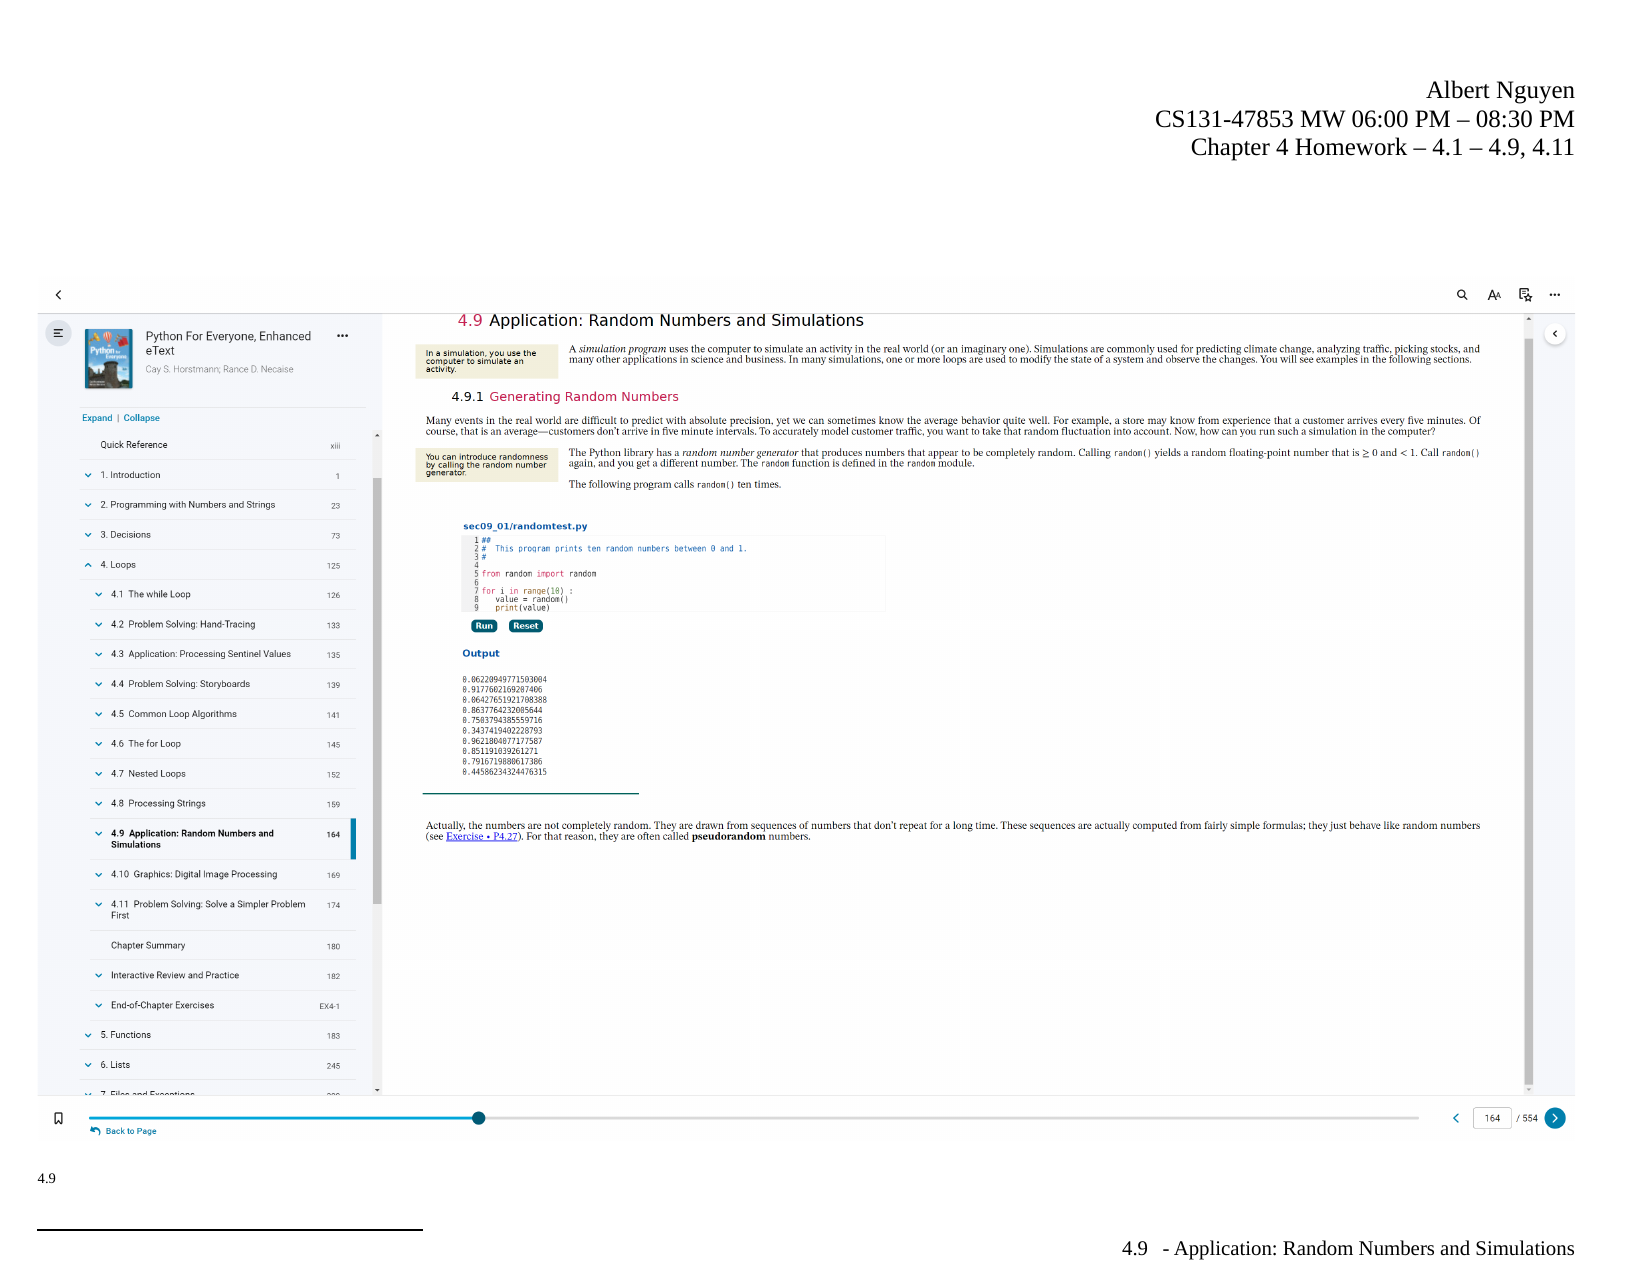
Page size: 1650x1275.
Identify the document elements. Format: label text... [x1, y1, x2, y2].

picture [37, 276, 1575, 1141]
text - Application: Random Numbers and Simulations [37, 1236, 1575, 1260]
